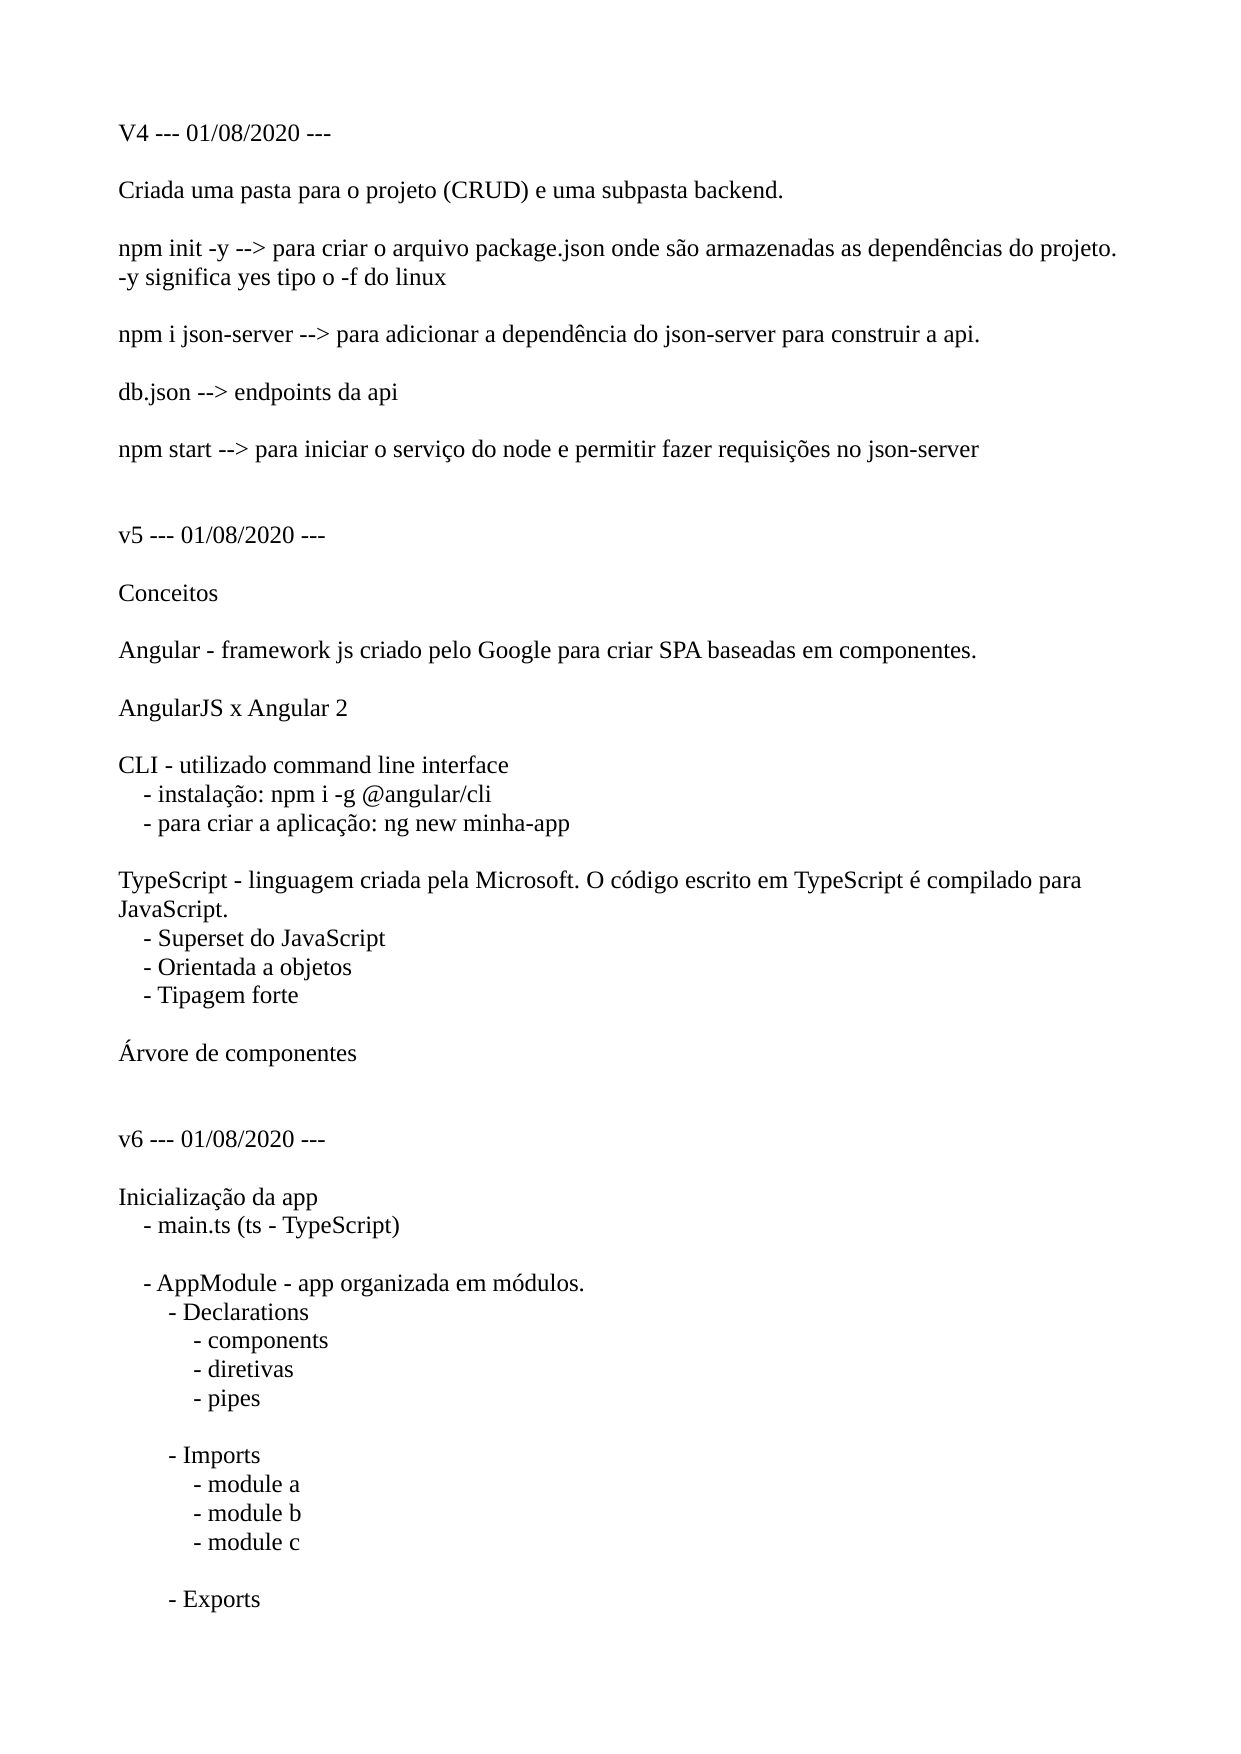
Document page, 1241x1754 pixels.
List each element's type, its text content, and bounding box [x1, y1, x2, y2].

text Árvore de componentes [118, 1038, 1122, 1067]
text - main.ts (ts - TypeScript) [118, 1211, 1122, 1239]
text v5 --- 01/08/2020 --- [118, 521, 1122, 549]
text Inicialização da app [118, 1182, 1122, 1211]
text - Declarations [118, 1297, 1122, 1326]
text - instalação: npm i -g @angular/cli [118, 779, 1122, 808]
text CLI - utilizado command line interface [118, 751, 1122, 779]
text AngularJS x Angular 2 [118, 693, 1122, 722]
text - para criar a aplicação: ng new minha-app [118, 808, 1122, 837]
text - Orientada a objetos [118, 952, 1122, 981]
text V4 --- 01/08/2020 --- [118, 118, 1122, 147]
text Criada uma pasta para o projeto (CRUD) e uma subpasta backend. [118, 176, 1122, 204]
text - Superset do JavaScript [118, 923, 1122, 952]
text TypeScript - linguagem criada pela Microsoft. O código escrito em TypeScript é compilado para JavaScript. [118, 866, 1122, 923]
text - diretivas [118, 1354, 1122, 1383]
text npm start --> para iniciar o serviço do node e permitir fazer requisições no json-server [118, 434, 1122, 463]
text db.json --> endpoints da api [118, 377, 1122, 406]
text - AppModule - app organizada em módulos. [118, 1268, 1122, 1297]
text - module c [118, 1527, 1122, 1556]
text - module a [118, 1469, 1122, 1498]
text Conceitos [118, 578, 1122, 607]
text - module b [118, 1498, 1122, 1527]
text Angular - framework js criado pelo Google para criar SPA baseadas em componentes. [118, 636, 1122, 664]
text npm init -y --> para criar o arquivo package.json onde são armazenadas as dependências do projeto. -y significa yes tipo o -f do linux [118, 233, 1122, 291]
text v6 --- 01/08/2020 --- [118, 1124, 1122, 1153]
text - pipes [118, 1383, 1122, 1412]
text - components [118, 1326, 1122, 1354]
text - Exports [118, 1584, 1122, 1613]
text - Imports [118, 1441, 1122, 1469]
text npm i json-server --> para adicionar a dependência do json-server para construir a api. [118, 319, 1122, 348]
text - Tipagem forte [118, 981, 1122, 1009]
